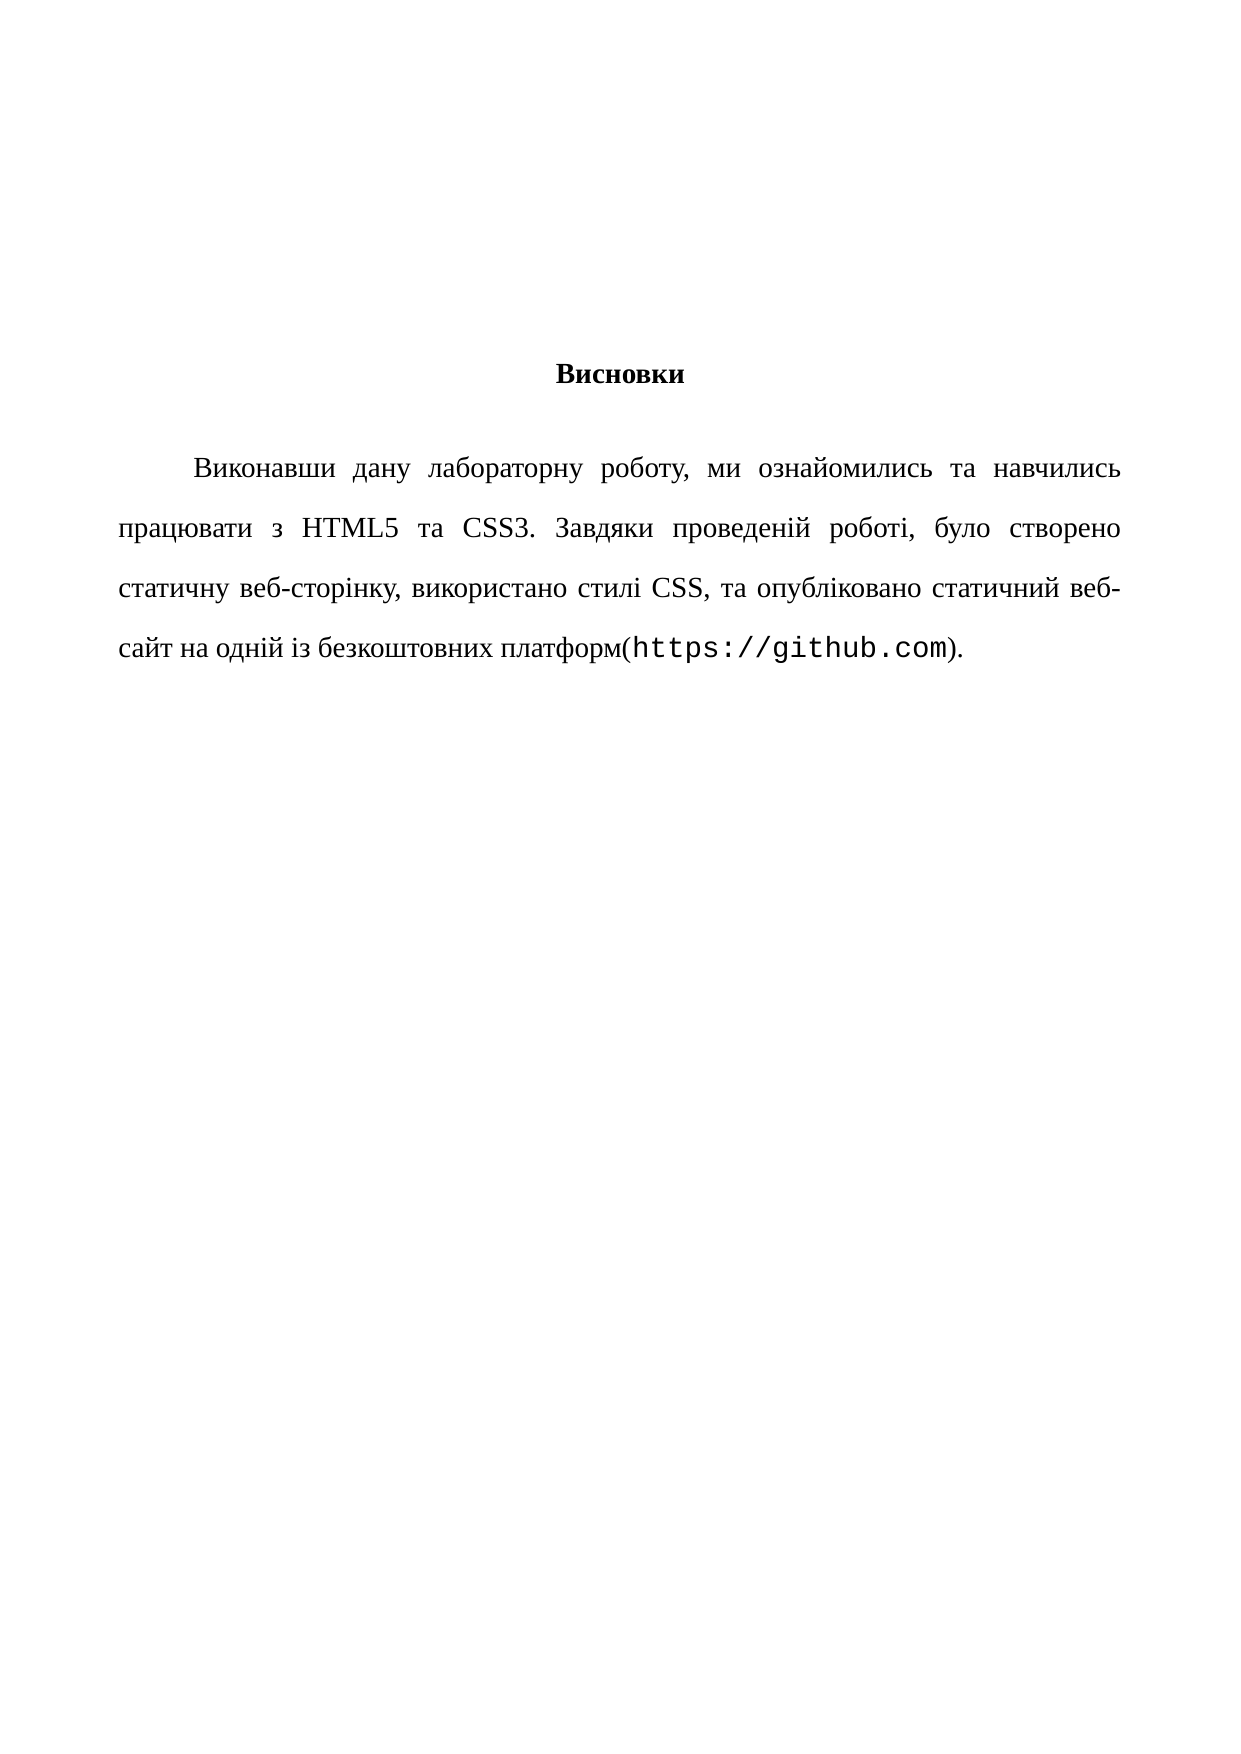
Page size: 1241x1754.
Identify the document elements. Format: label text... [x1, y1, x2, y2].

text Висновки [118, 356, 1122, 390]
text Виконавши дану лабораторну роботу, ми ознайомились та навчились працювати з HTML5 та CSS3. Завдяки проведеній роботі, було створено статичну веб-сторінку, використано стилі CSS, та опубліковано статичний веб-сайт на одній із безкоштовних платформ(https://github.com). [118, 450, 1122, 666]
